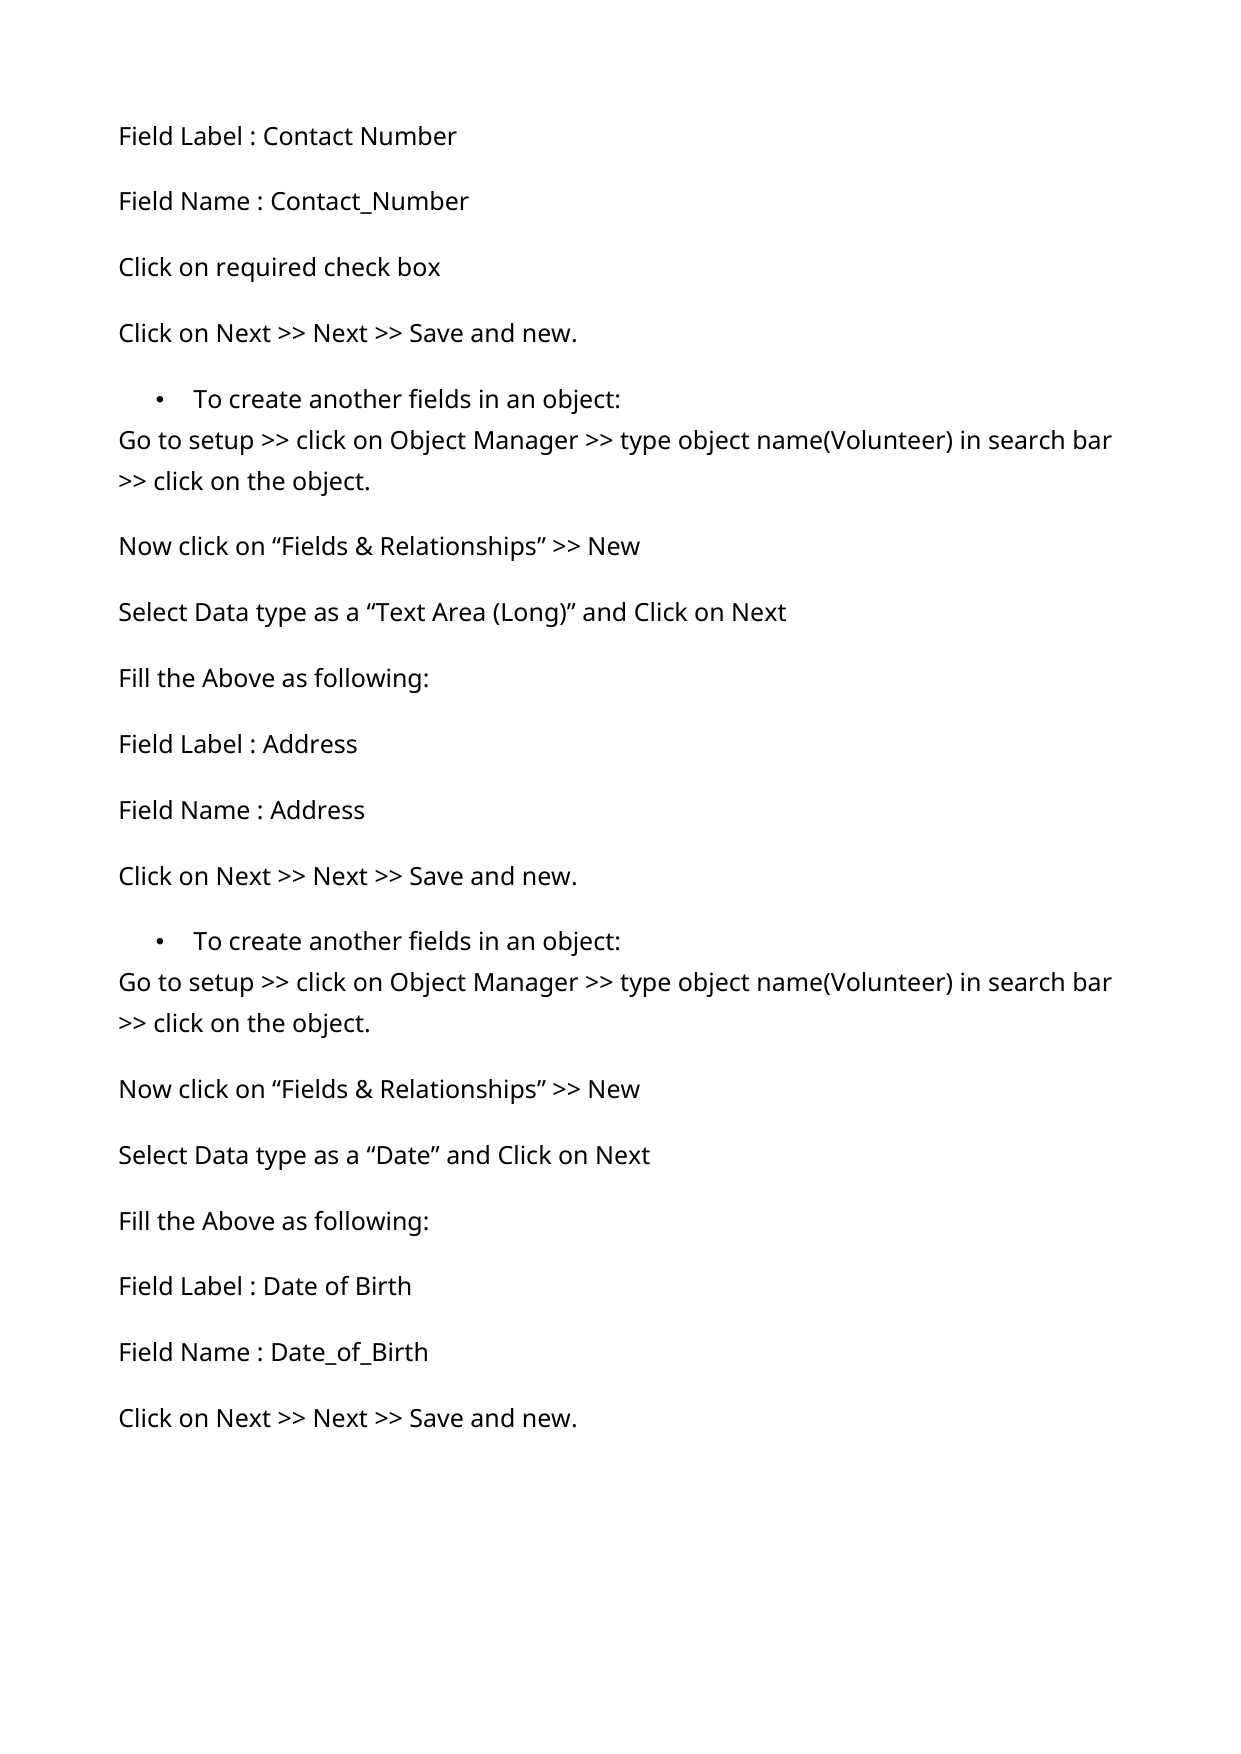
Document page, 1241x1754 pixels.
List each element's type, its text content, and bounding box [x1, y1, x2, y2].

text Click on Next >> Next >> Save and new. [118, 316, 1122, 350]
list To create another fields in an object: [156, 381, 1122, 416]
text Click on required check box [118, 250, 1122, 284]
text Fill the Above as following: [118, 1203, 1122, 1237]
text Select Data type as a “Date” and Click on Next [118, 1137, 1122, 1171]
text Field Label : Address [118, 726, 1122, 761]
text Click on Next >> Next >> Save and new. [118, 858, 1122, 892]
text Field Name : Address [118, 792, 1122, 826]
text Click on Next >> Next >> Save and new. [118, 1401, 1122, 1435]
text Field Label : Contact Number [118, 118, 1122, 152]
text Fill the Above as following: [118, 661, 1122, 695]
text Field Name : Date_of_Birth [118, 1335, 1122, 1369]
text Go to setup >> click on Object Manager >> type object name(Volunteer) in search bar >> click on the object. [118, 422, 1122, 497]
text Field Name : Contact_Number [118, 184, 1122, 218]
text Select Data type as a “Text Area (Long)” and Click on Next [118, 595, 1122, 629]
list To create another fields in an object: [156, 924, 1122, 958]
text Now click on “Fields & Relationships” >> New [118, 1071, 1122, 1106]
text Field Label : Date of Birth [118, 1269, 1122, 1303]
text Go to setup >> click on Object Manager >> type object name(Volunteer) in search bar >> click on the object. [118, 965, 1122, 1040]
text Now click on “Fields & Relationships” >> New [118, 529, 1122, 563]
